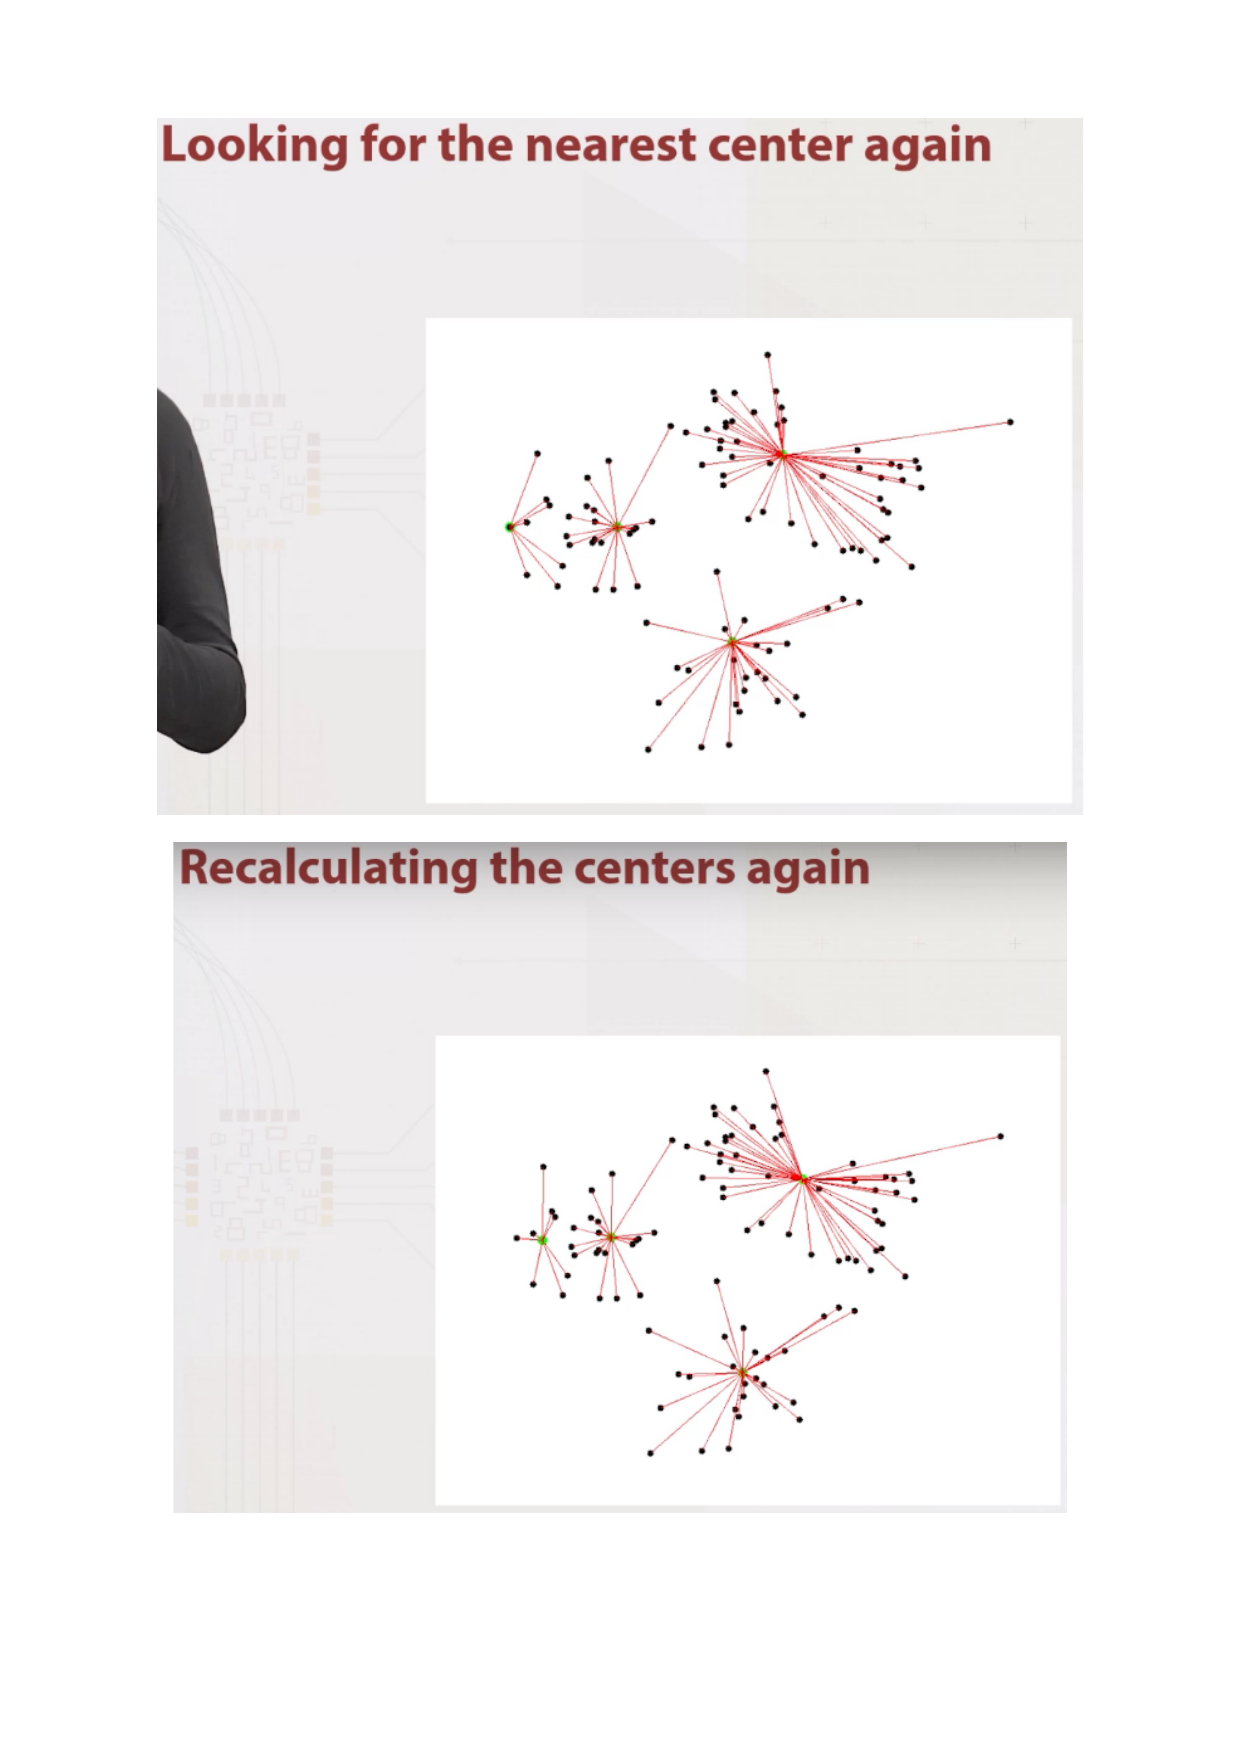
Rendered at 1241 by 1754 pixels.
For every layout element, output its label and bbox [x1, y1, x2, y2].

picture [157, 118, 1084, 815]
picture [173, 842, 1067, 1513]
